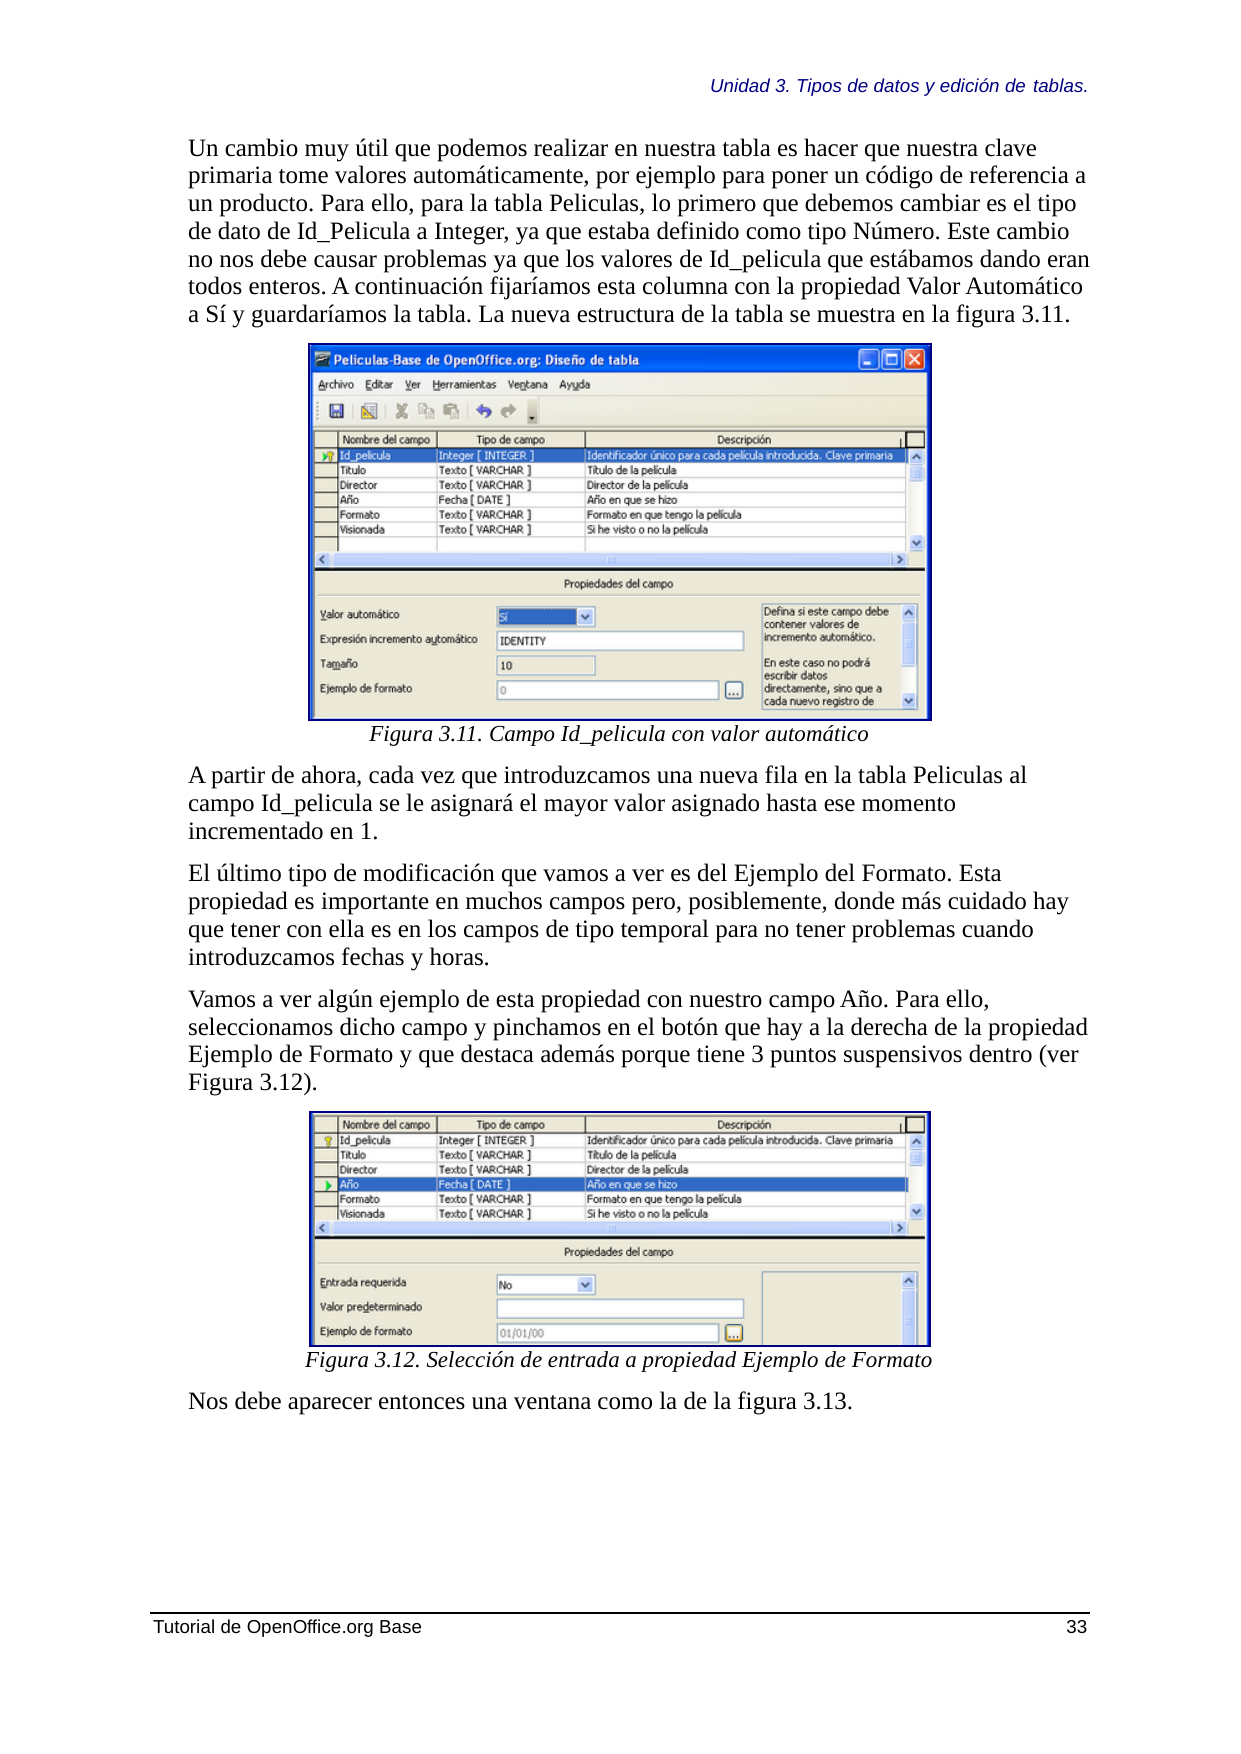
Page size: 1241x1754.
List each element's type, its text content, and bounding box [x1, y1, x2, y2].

text Un cambio muy útil que podemos realizar en nuestra tabla es hacer que nuestra clave primaria tome valores automáticamente, por ejemplo para poner un código de referencia a un producto. Para ello, para la tabla Peliculas, lo primero que debemos cambiar es el tipo de dato de Id_Pelicula a Integer, ya que estaba definido como tipo Número. Este cambio no nos debe causar problemas ya que los valores de Id_pelicula que estábamos dando eran todos enteros. A continuación fijaríamos esta columna con la propiedad Valor Automático a Sí y guardaríamos la tabla. La nueva estructura de la tabla se muestra en la figura 3.11. [188, 134, 1090, 328]
picture [310, 345, 930, 719]
text Figura 3.11. Campo Id_pelicula con valor automático [150, 343, 1090, 747]
text Nos debe aparecer entonces una ventana como la de la figura 3.13. [188, 1387, 1090, 1415]
picture [311, 1113, 929, 1345]
text Vamos a ver algún ejemplo de esta propiedad con nuestro campo Año. Para ello, seleccionamos dicho campo y pinchamos en el botón que hay a la derecha de la propiedad Ejemplo de Formato y que destaca además porque tiene 3 puntos suspensivos dentro (ver Figura 3.12). [188, 985, 1090, 1096]
text A partir de ahora, cada vez que introduzcamos una nueva fila en la tabla Peliculas al campo Id_pelicula se le asignará el mayor valor asignado hasta ese momento incrementado en 1. [188, 762, 1090, 845]
text El último tipo de modificación que vamos a ver es del Ejemplo del Formato. Esta propiedad es importante en muchos campos pero, posiblemente, donde más cuidado hay que tener con ella es en los campos de tipo temporal para no tener problemas cuando introduzcamos fechas y horas. [188, 859, 1090, 970]
text Figura 3.12. Selección de entrada a propiedad Ejemplo de Formato [150, 1111, 1090, 1372]
